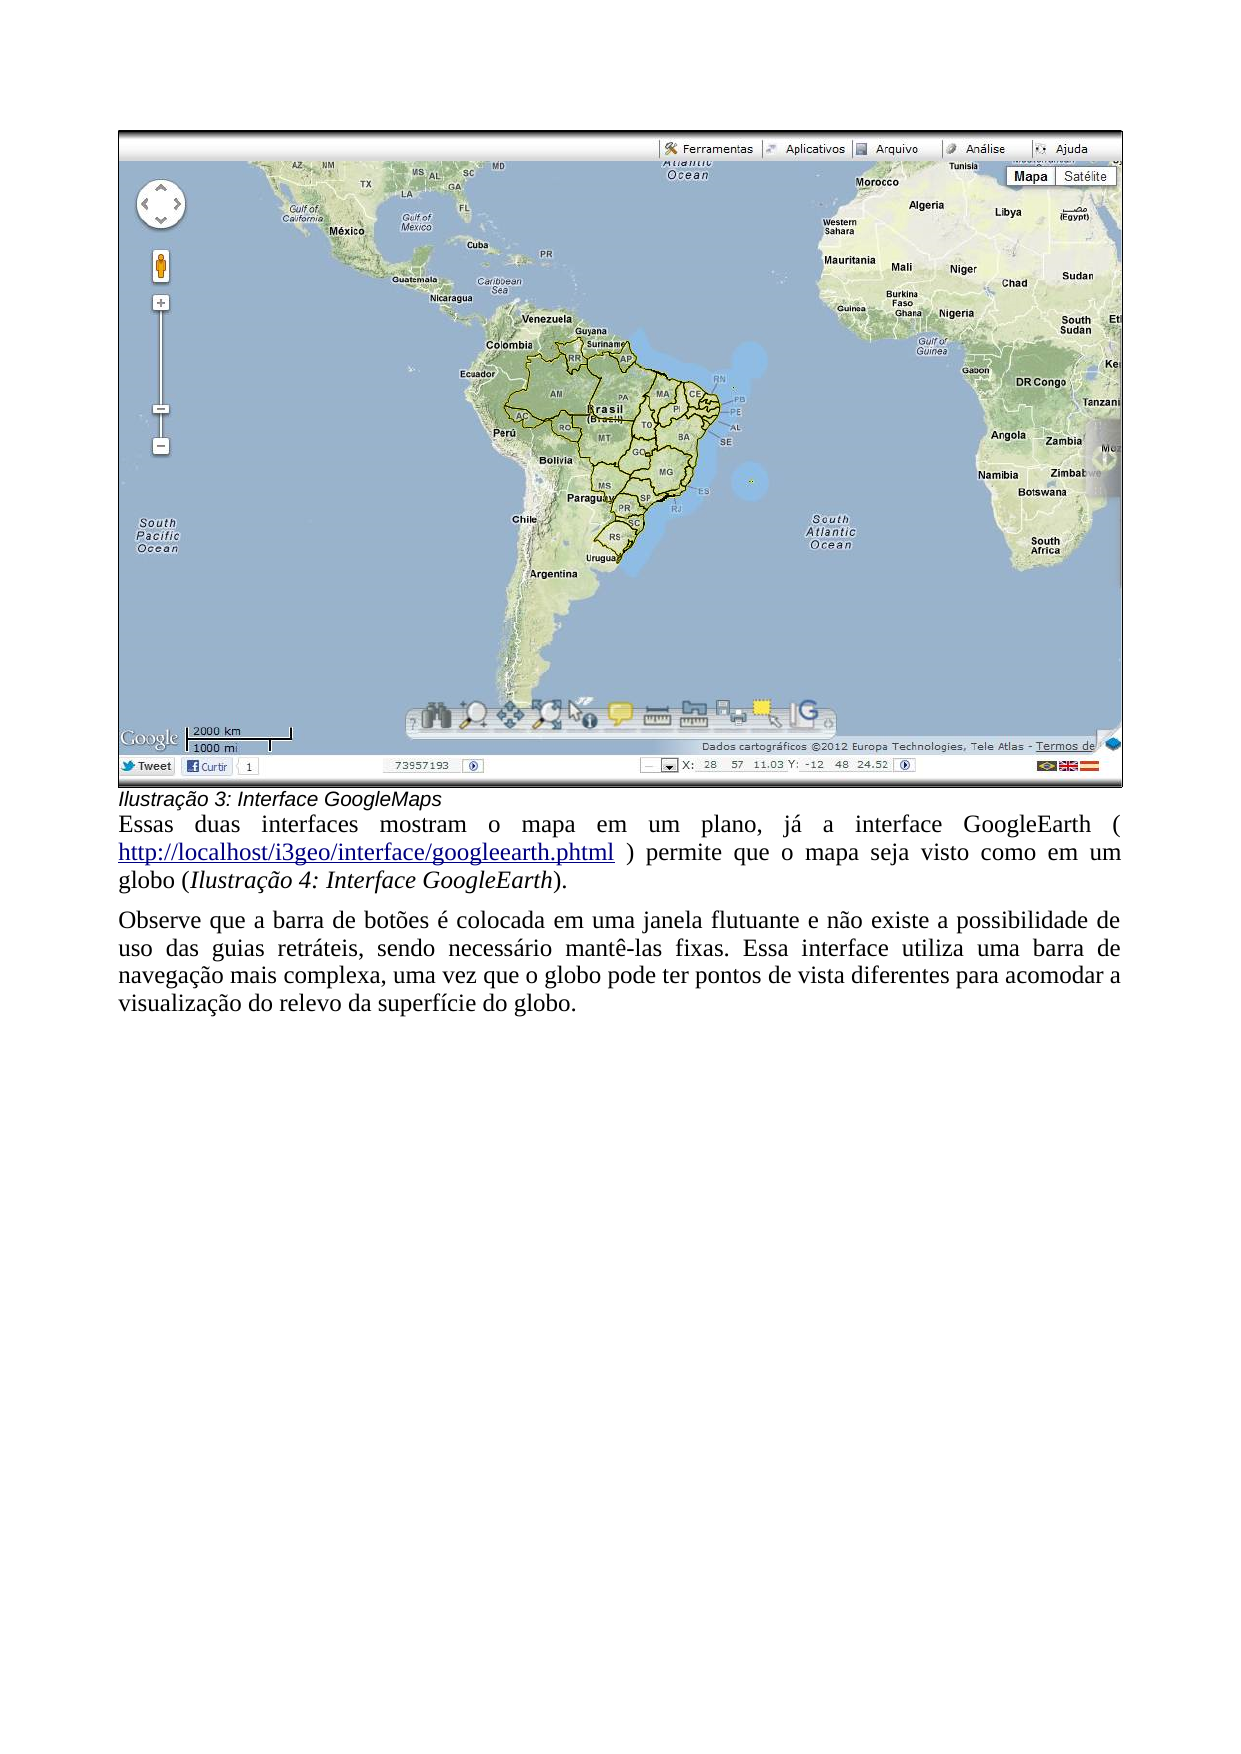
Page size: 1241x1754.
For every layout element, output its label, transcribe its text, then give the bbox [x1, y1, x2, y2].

text Essas duas interfaces mostram o mapa em um plano, já a interface GoogleEarth ( http://localhost/i3geo/interface/googleearth.phtml ) permite que o mapa seja visto como em um globo (Ilustração 4: Interface GoogleEarth). [118, 810, 1122, 893]
text Observe que a barra de botões é colocada em uma janela flutuante e não existe a possibilidade de uso das guias retráteis, sendo necessário mantê-las fixas. Essa interface utiliza uma barra de navegação mais complexa, uma vez que o globo pode ter pontos de vista diferentes para acomodar a visualização do relevo da superfície do globo. [118, 906, 1122, 1017]
text Ilustração 3: Interface GoogleMaps [118, 788, 1122, 810]
text [118, 118, 1122, 130]
picture [119, 132, 1122, 787]
